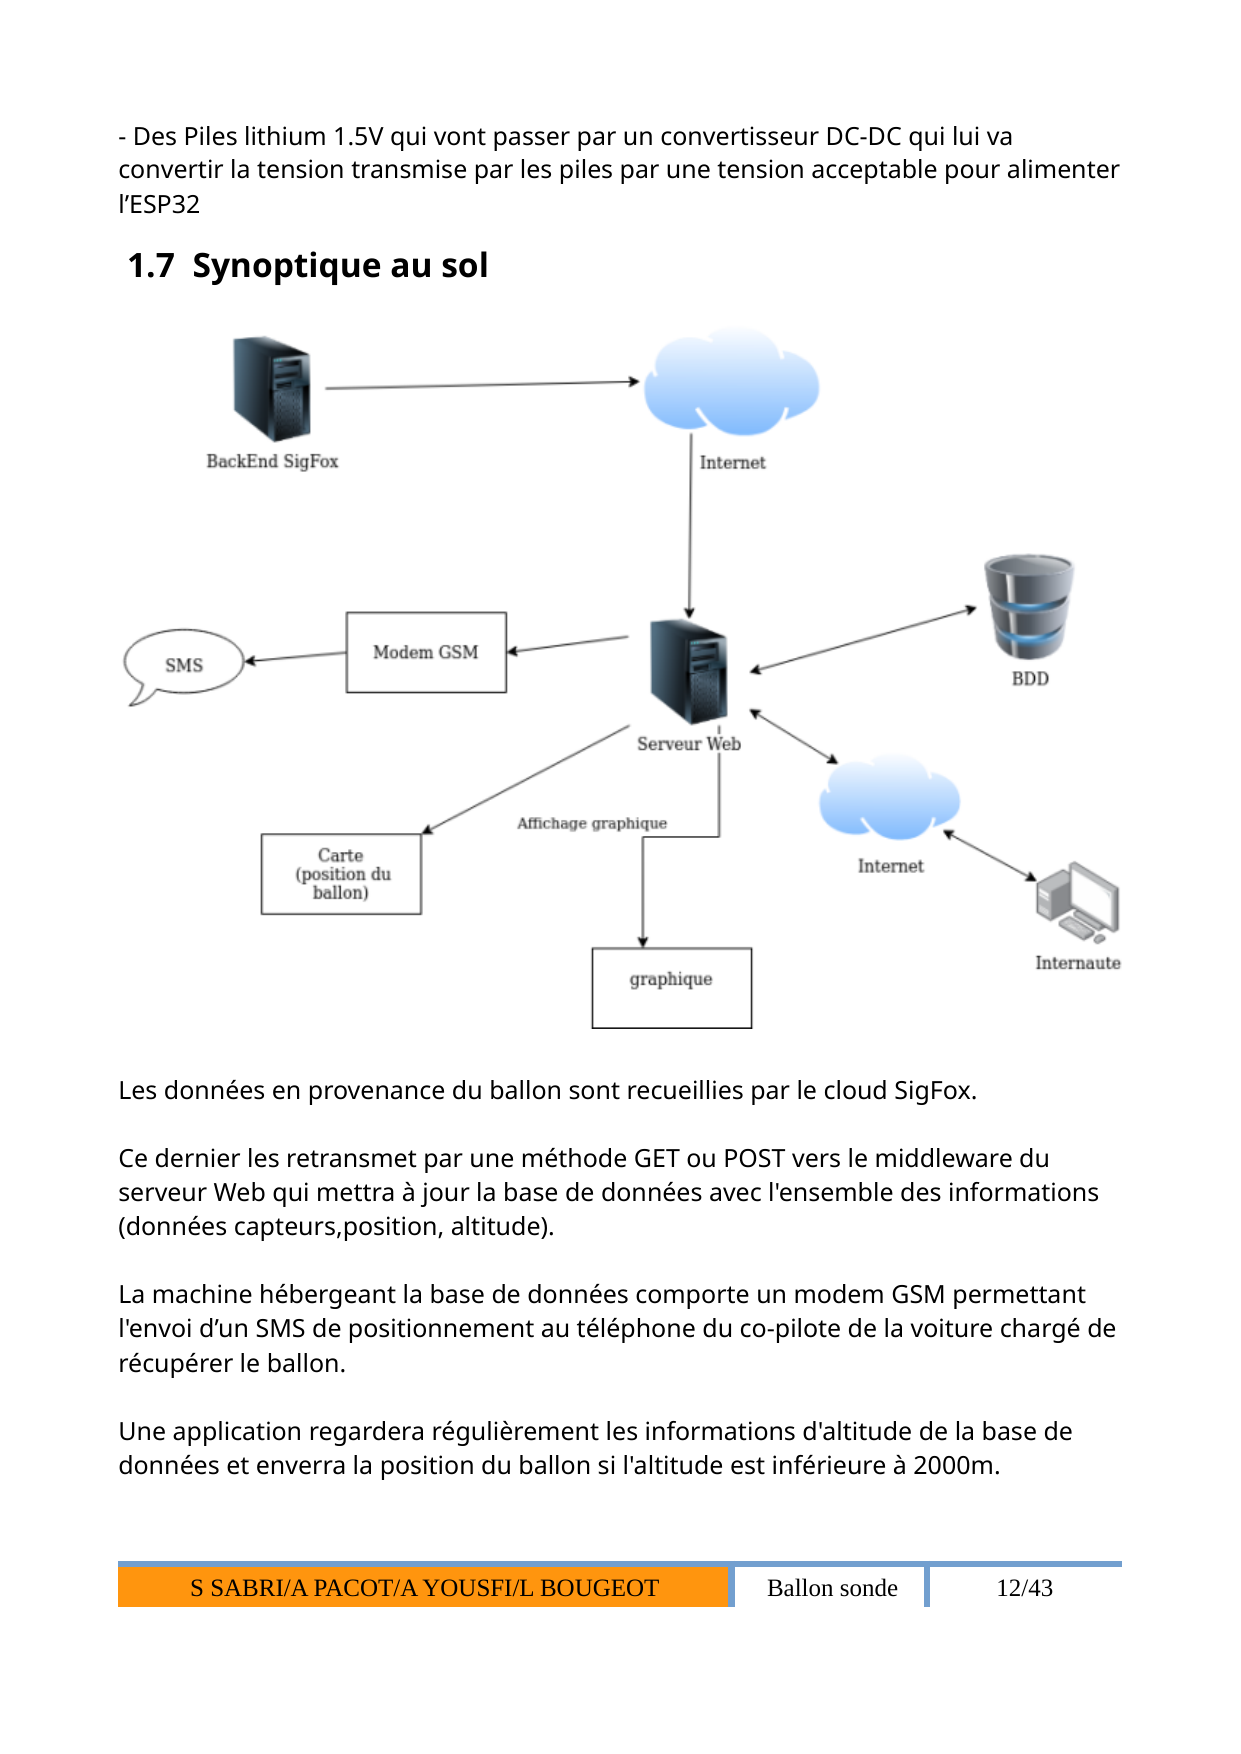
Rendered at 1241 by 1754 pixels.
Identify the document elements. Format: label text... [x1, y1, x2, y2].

text Ce dernier les retransmet par une méthode GET ou POST vers le middleware du serveur Web qui mettra à jour la base de données avec l'ensemble des informations (données capteurs,position, altitude). [118, 1141, 1122, 1243]
text Les données en provenance du ballon sont recueillies par le cloud SigFox. [118, 1073, 1122, 1107]
subtitle Synoptique au sol [118, 241, 1122, 287]
text - Des Piles lithium 1.5V qui vont passer par un convertisseur DC-DC qui lui va convertir la tension transmise par les piles par une tension acceptable pour alimenter l’ESP32 [118, 118, 1122, 220]
picture [118, 323, 1123, 1029]
text La machine hébergeant la base de données comporte un modem GSM permettant l'envoi d’un SMS de positionnement au téléphone du co-pilote de la voiture chargé de récupérer le ballon. [118, 1277, 1122, 1379]
text Une application regardera régulièrement les informations d'altitude de la base de données et enverra la position du ballon si l'altitude est inférieure à 2000m. [118, 1413, 1122, 1481]
